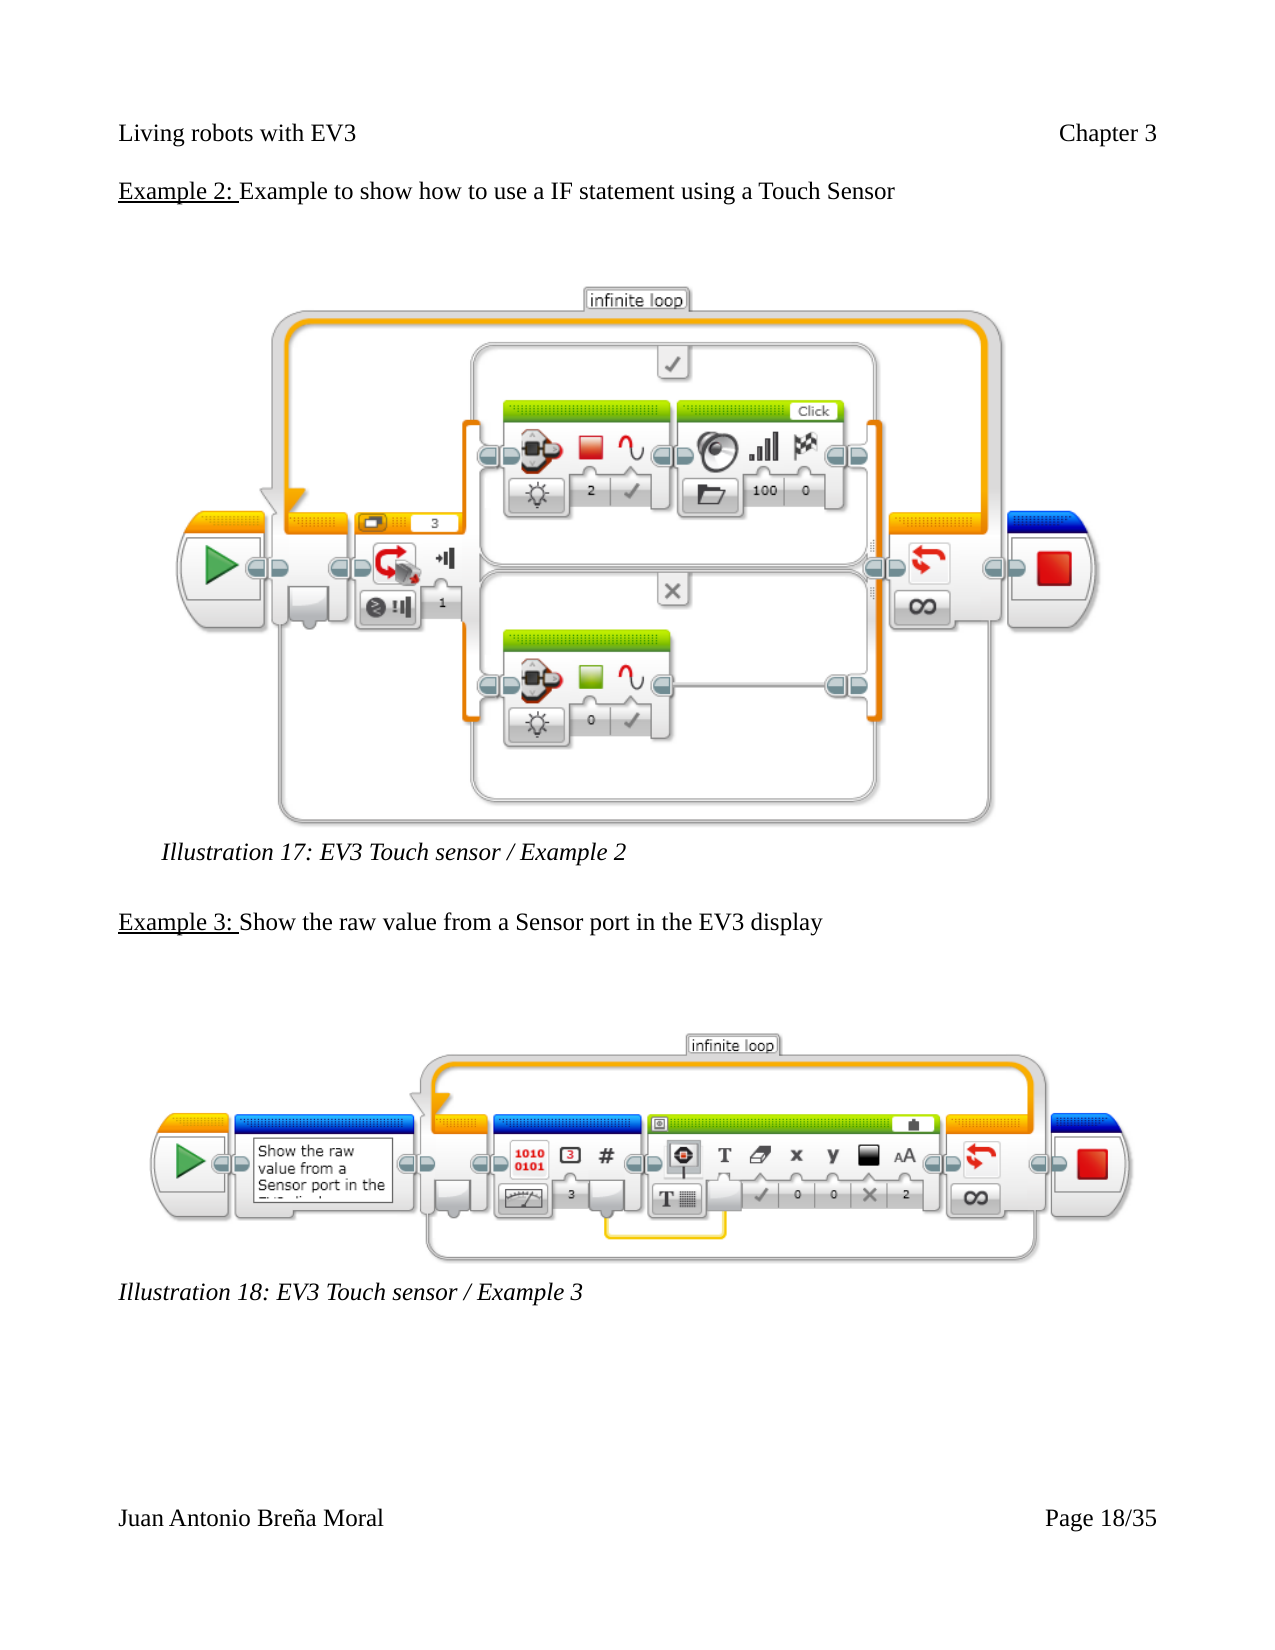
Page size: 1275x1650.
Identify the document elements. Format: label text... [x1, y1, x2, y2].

picture [161, 271, 1114, 838]
text Example 3: Show the raw value from a Sensor port in the EV3 display [118, 907, 1157, 936]
text Illustration 17: EV3 Touch sensor / Example 2 [161, 838, 1114, 866]
picture [118, 1002, 1157, 1278]
text Example 2: Example to show how to use a IF statement using a Touch Sensor [118, 176, 1157, 205]
text Illustration 18: EV3 Touch sensor / Example 3 [118, 1278, 1157, 1306]
